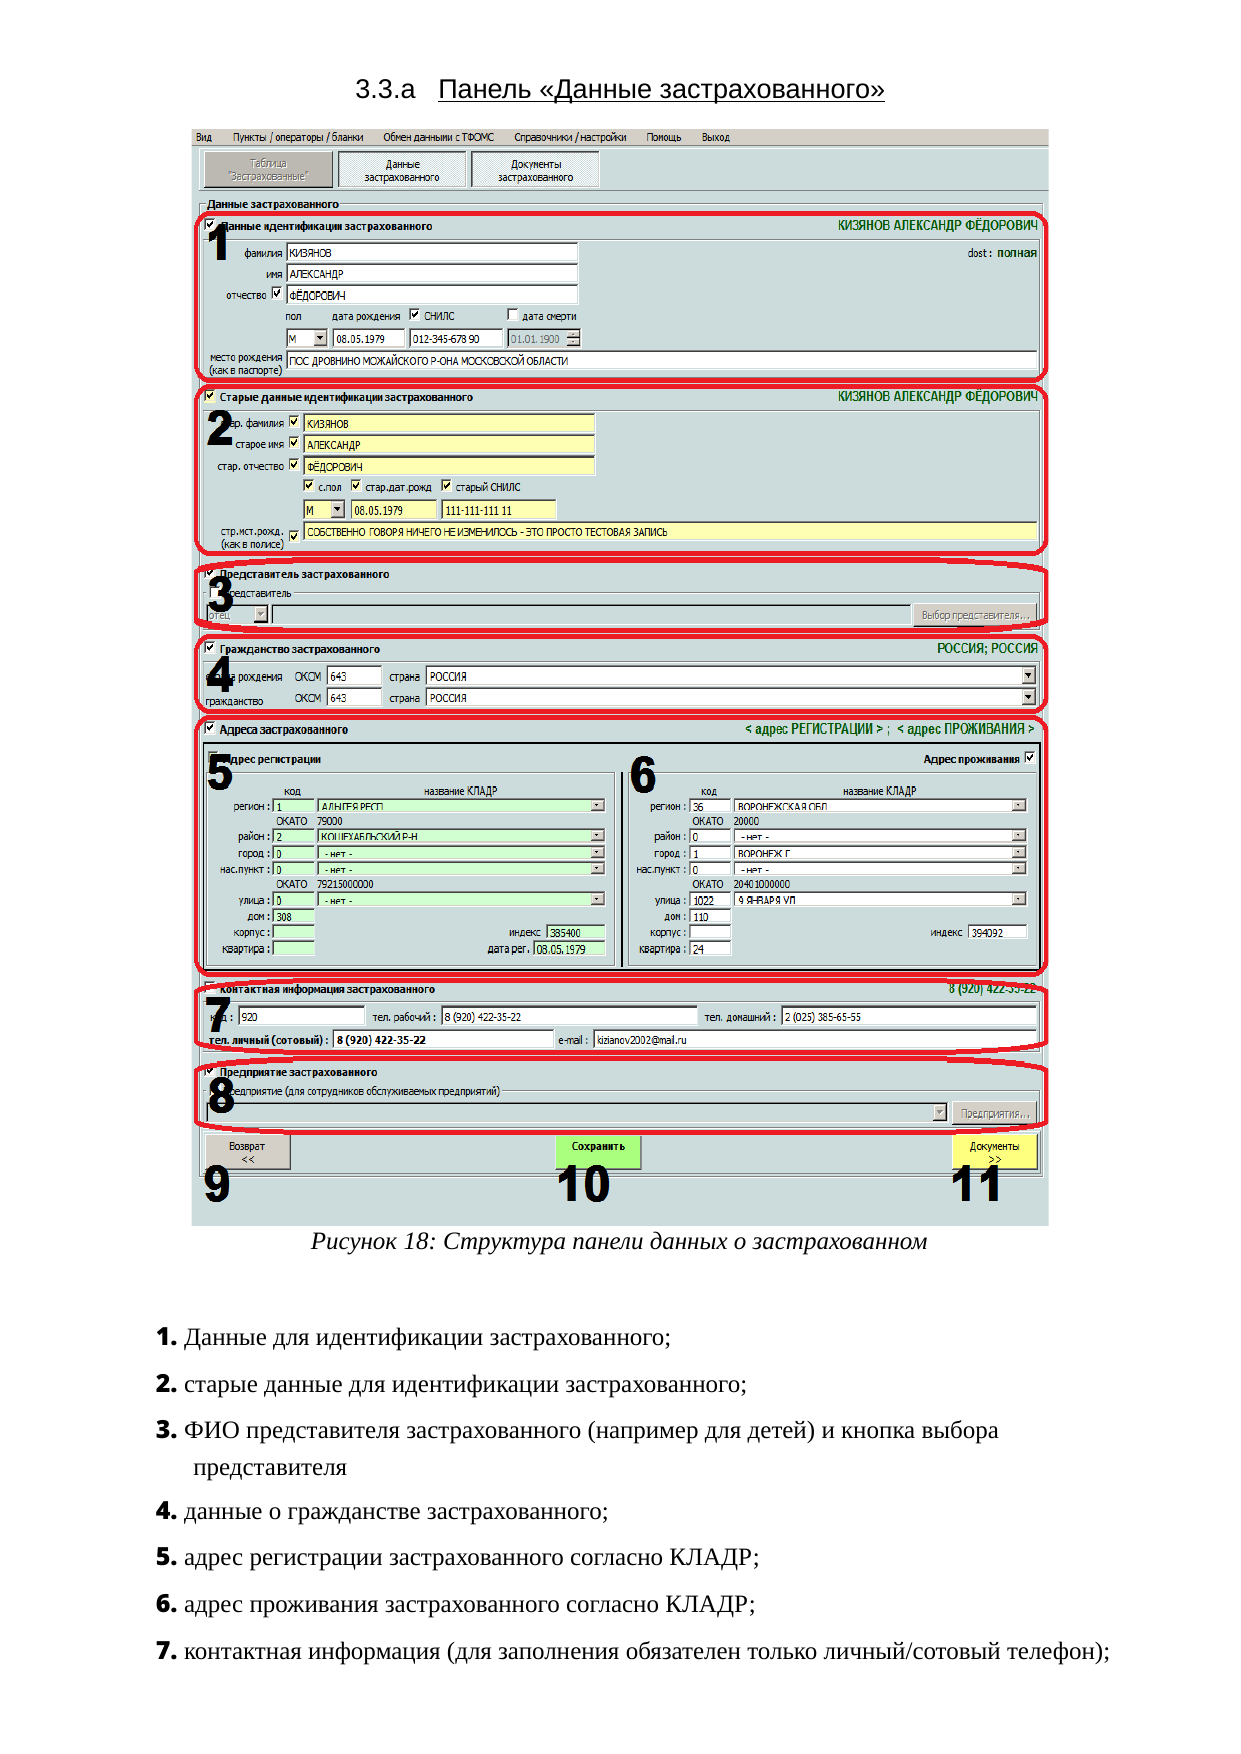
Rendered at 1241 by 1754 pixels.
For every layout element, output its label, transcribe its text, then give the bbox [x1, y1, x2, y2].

list адрес регистрации застрахованного согласно КЛАДР; [156, 1539, 1122, 1573]
list ФИО представителя застрахованного (например для детей) и кнопка выбора представителя [156, 1412, 1122, 1481]
list старые данные для идентификации застрахованного; [156, 1365, 1122, 1399]
list данные о гражданстве застрахованного; [156, 1492, 1122, 1526]
list адрес проживания застрахованного согласно КЛАДР; [156, 1586, 1122, 1620]
list контактная информация (для заполнения обязателен только личный/сотовый телефон); [156, 1633, 1122, 1667]
subtitle Панель «Данные застрахованного» [118, 73, 1122, 105]
list Данные для идентификации застрахованного; [156, 1318, 1122, 1353]
text Рисунок 18: Структура панели данных о застрахованном [178, 129, 1062, 1254]
